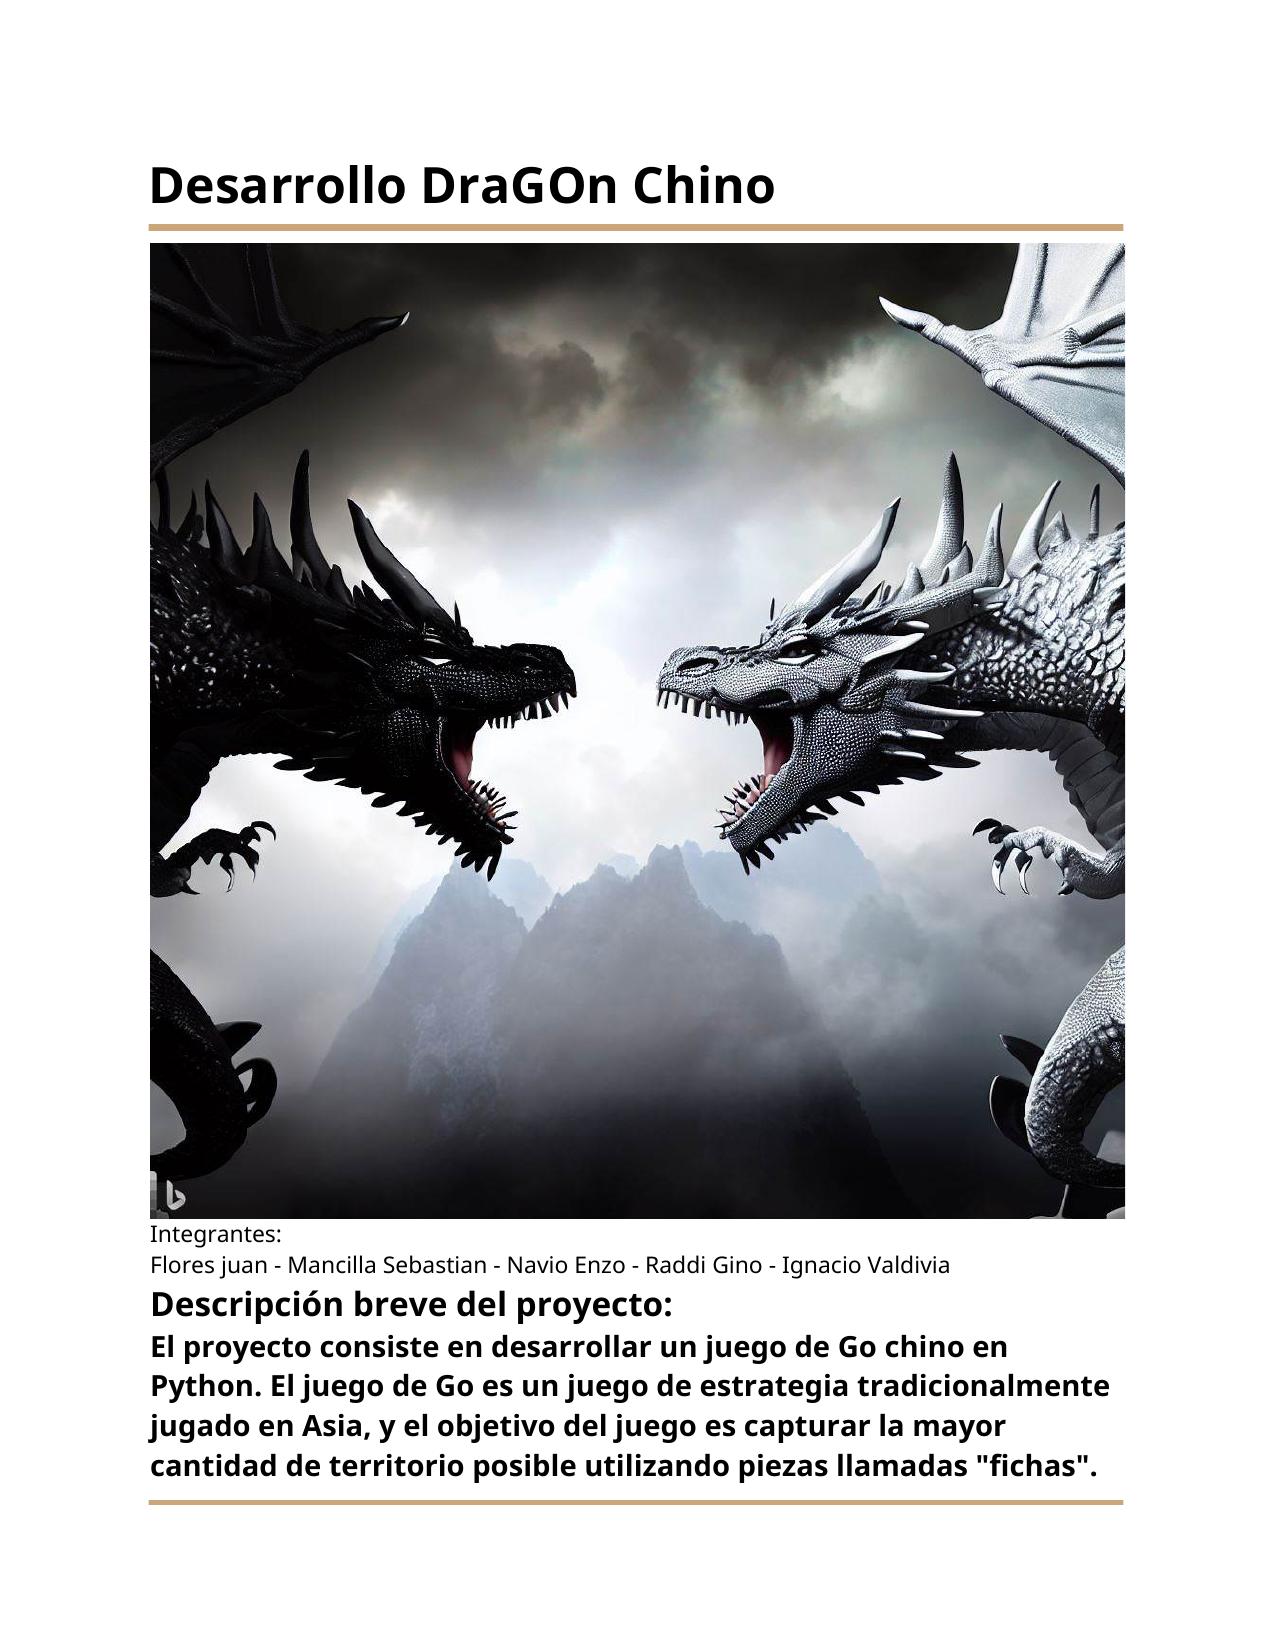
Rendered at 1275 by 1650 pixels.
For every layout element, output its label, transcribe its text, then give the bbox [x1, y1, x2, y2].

subtitle El proyecto consiste en desarrollar un juego de Go chino en Python. El juego de Go es un juego de estrategia tradicionalmente jugado en Asia, y el objetivo del juego es capturar la mayor cantidad de territorio posible utilizando piezas llamadas "fichas". [150, 1326, 1125, 1485]
text Desarrollo DraGOn Chino [148, 150, 1125, 218]
subtitle Descripción breve del proyecto: [150, 1281, 1125, 1326]
subtitle Integrantes: Flores juan - Mancilla Sebastian - Navio Enzo - Raddi Gino - Ignacio Valdivia [150, 1219, 1125, 1281]
